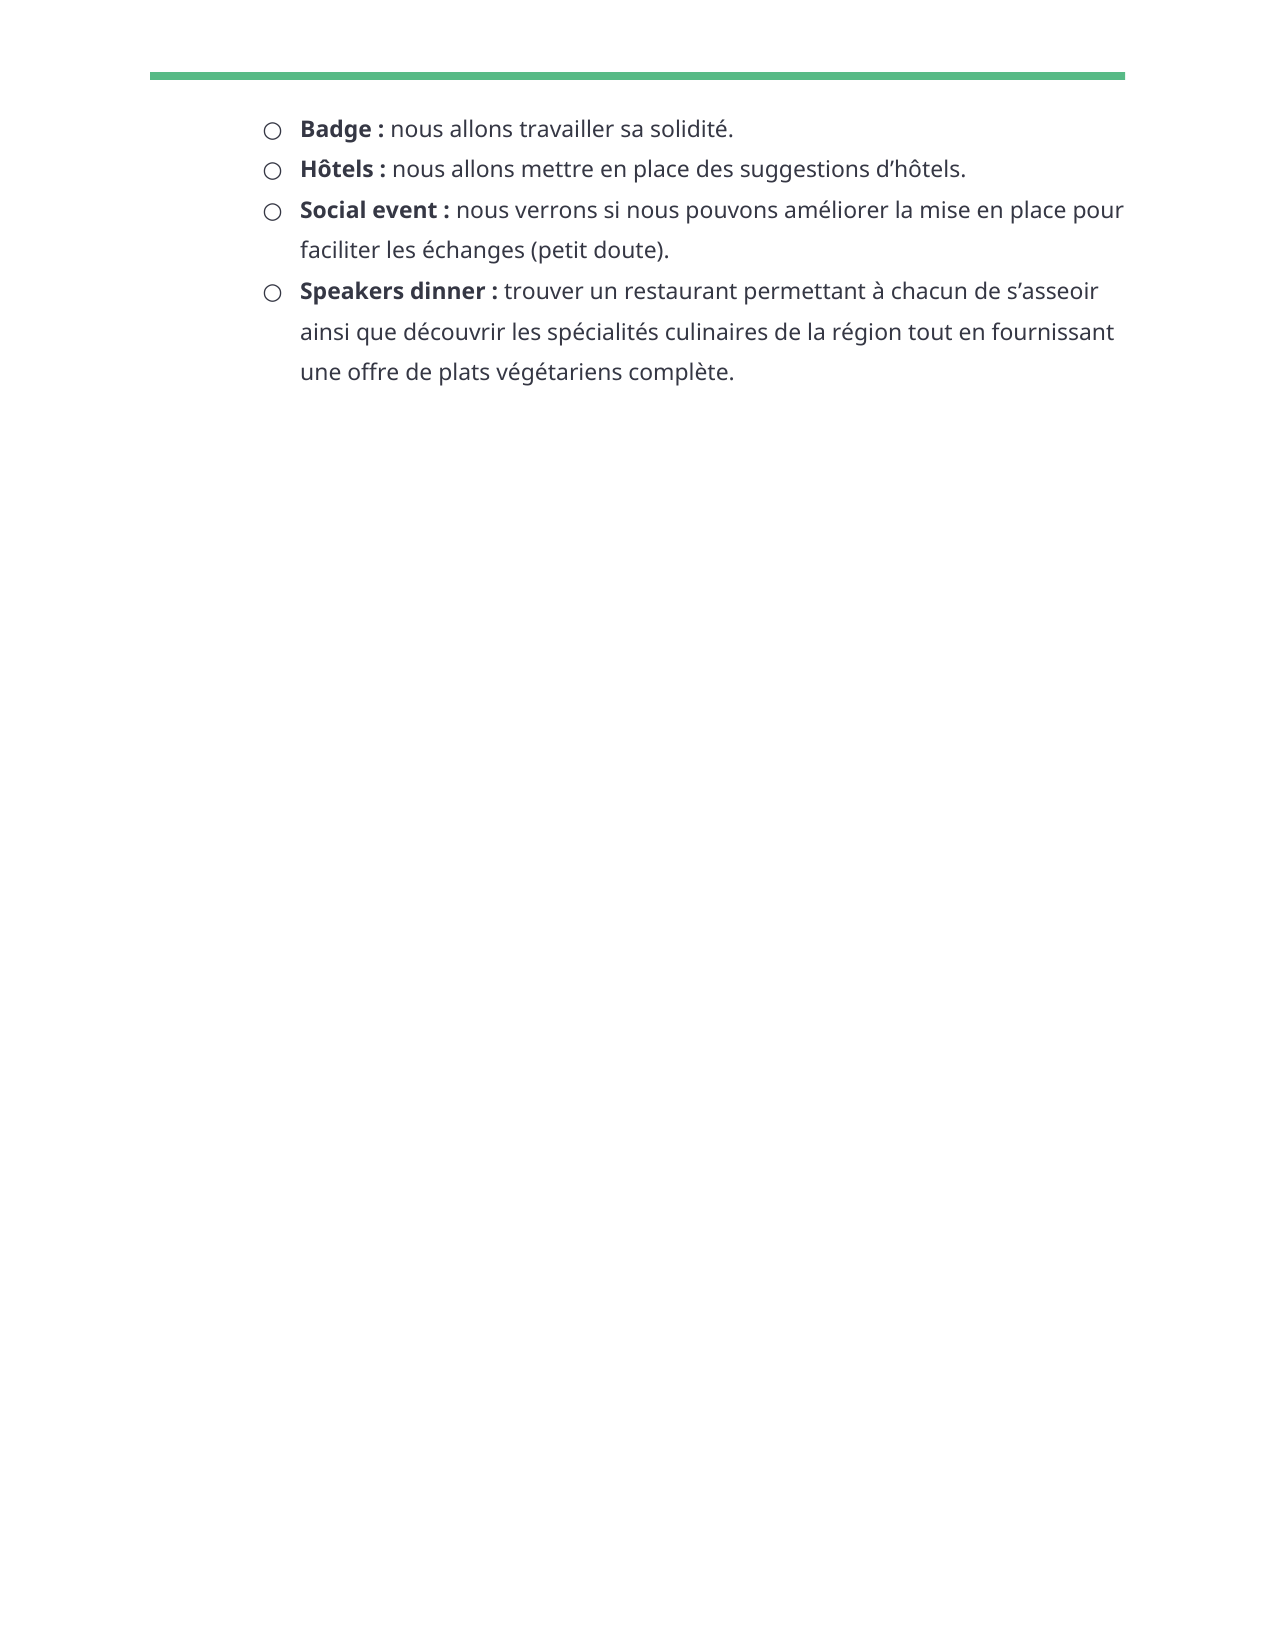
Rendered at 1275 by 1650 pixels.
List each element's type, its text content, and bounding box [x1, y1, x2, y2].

list Social event : nous verrons si nous pouvons améliorer la mise en place pour faciliter les échanges (petit doute). [262, 194, 1125, 266]
list Hôtels : nous allons mettre en place des suggestions d’hôtels. [262, 153, 1125, 184]
picture [150, 72, 1125, 80]
list Badge : nous allons travailler sa solidité. [262, 112, 1125, 144]
list Speakers dinner : trouver un restaurant permettant à chacun de s’asseoir ainsi que découvrir les spécialités culinaires de la région tout en fournissant une offre de plats végétariens complète. [262, 275, 1125, 387]
